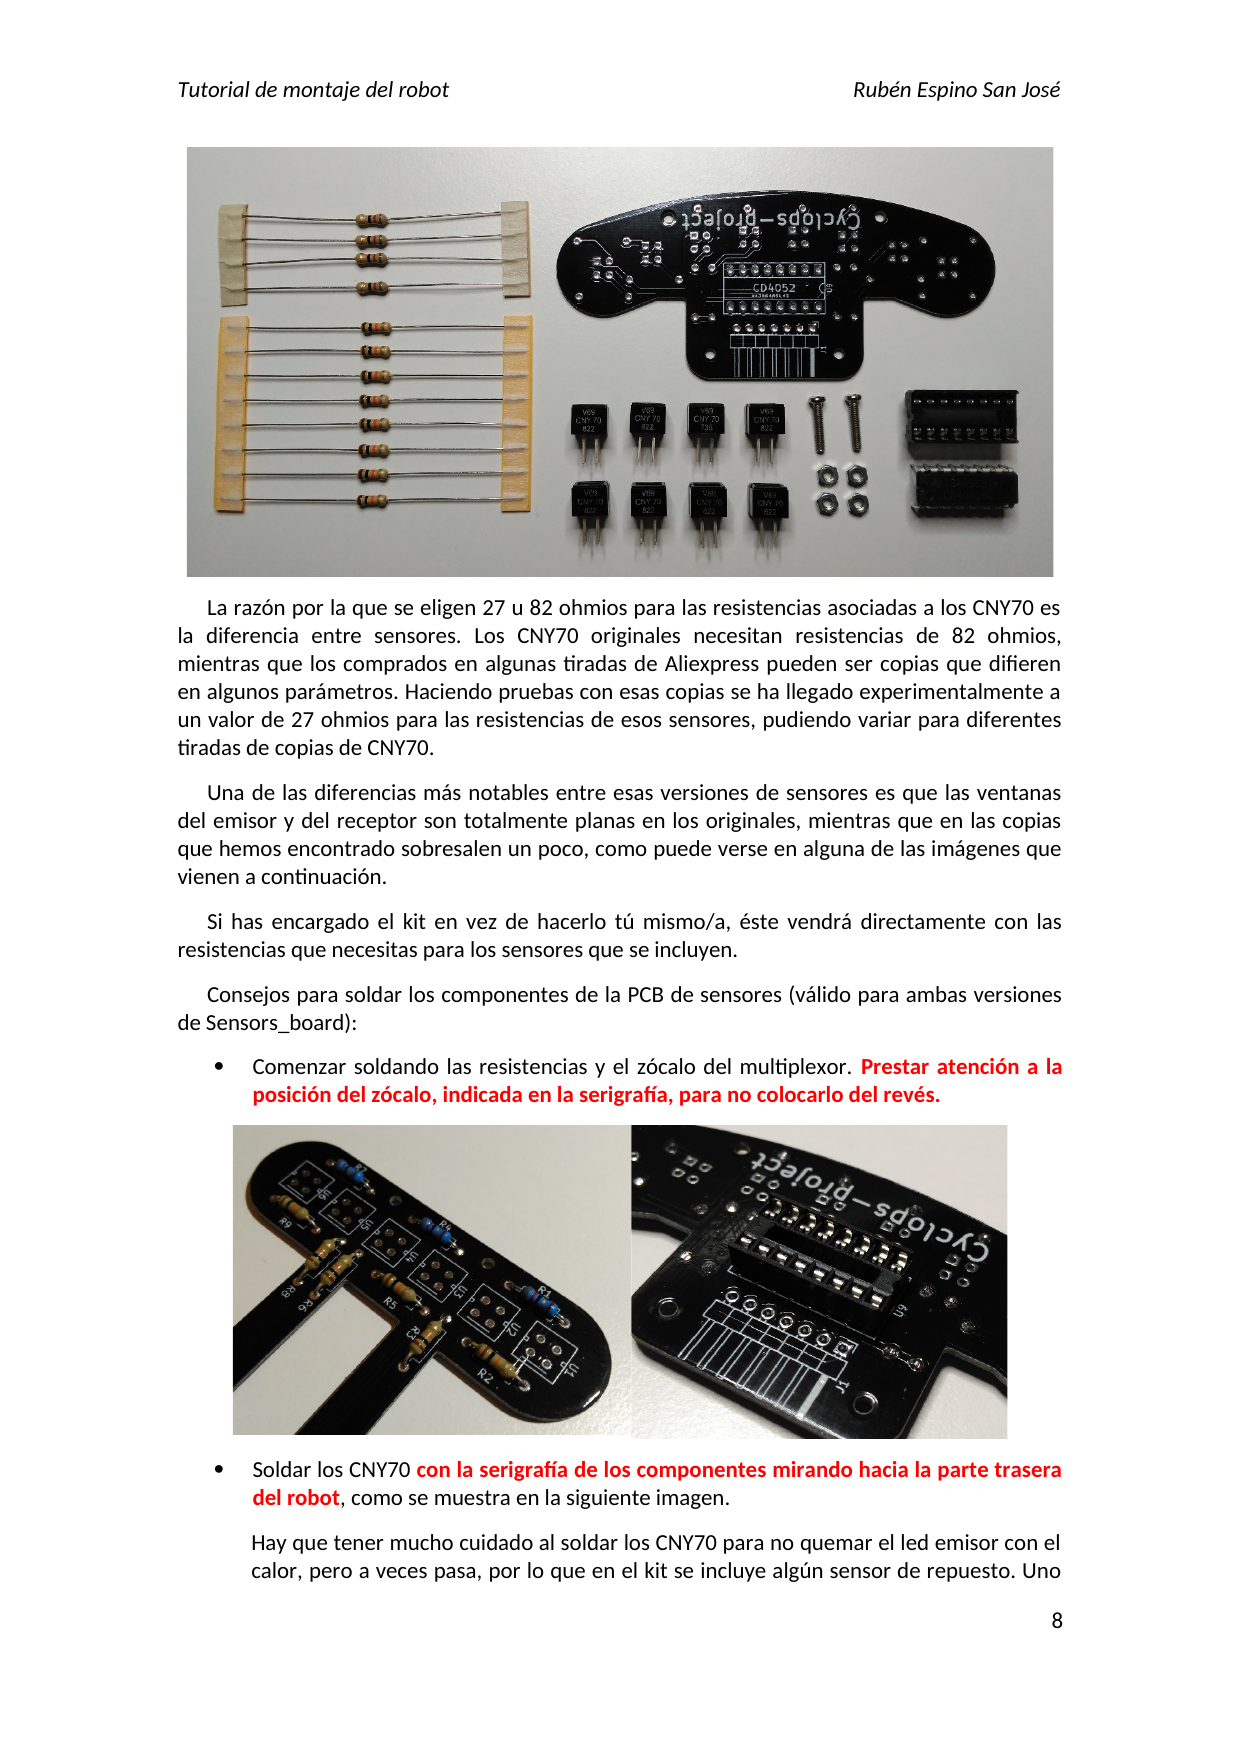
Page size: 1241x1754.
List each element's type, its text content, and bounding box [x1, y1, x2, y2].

text Si has encargado el kit en vez de hacerlo tú mismo/a, éste vendrá directamente con las resistencias que necesitas para los sensores que se incluyen. [177, 907, 1063, 963]
text Consejos para soldar los componentes de la PCB de sensores (válido para ambas versiones de Sensors_board): [177, 980, 1063, 1036]
text La razón por la que se eligen 27 u 82 ohmios para las resistencias asociadas a los CNY70 es la diferencia entre sensores. Los CNY70 originales necesitan resistencias de 82 ohmios, mientras que los comprados en algunas tiradas de Aliexpress pueden ser copias que difieren en algunos parámetros. Haciendo pruebas con esas copias se ha llegado experimentalmente a un valor de 27 ohmios para las resistencias de esos sensores, pudiendo variar para diferentes tiradas de copias de CNY70. [177, 593, 1063, 762]
list Soldar los CNY70 con la serigrafía de los componentes mirando hacia la parte trasera del robot, como se muestra en la siguiente imagen. [215, 1456, 1063, 1512]
list Comenzar soldando las resistencias y el zócalo del multiplexor. Prestar atención a la posición del zócalo, indicada en la serigrafía, para no colocarlo del revés. [215, 1052, 1063, 1108]
text Una de las diferencias más notables entre esas versiones de sensores es que las ventanas del emisor y del receptor son totalmente planas en los originales, mientras que en las copias que hemos encontrado sobresalen un poco, como puede verse en alguna de las imágenes que vienen a continuación. [177, 778, 1063, 890]
text Hay que tener mucho cuidado al soldar los CNY70 para no quemar el led emisor con el calor, pero a veces pasa, por lo que en el kit se incluye algún sensor de repuesto. Uno [251, 1528, 1063, 1584]
